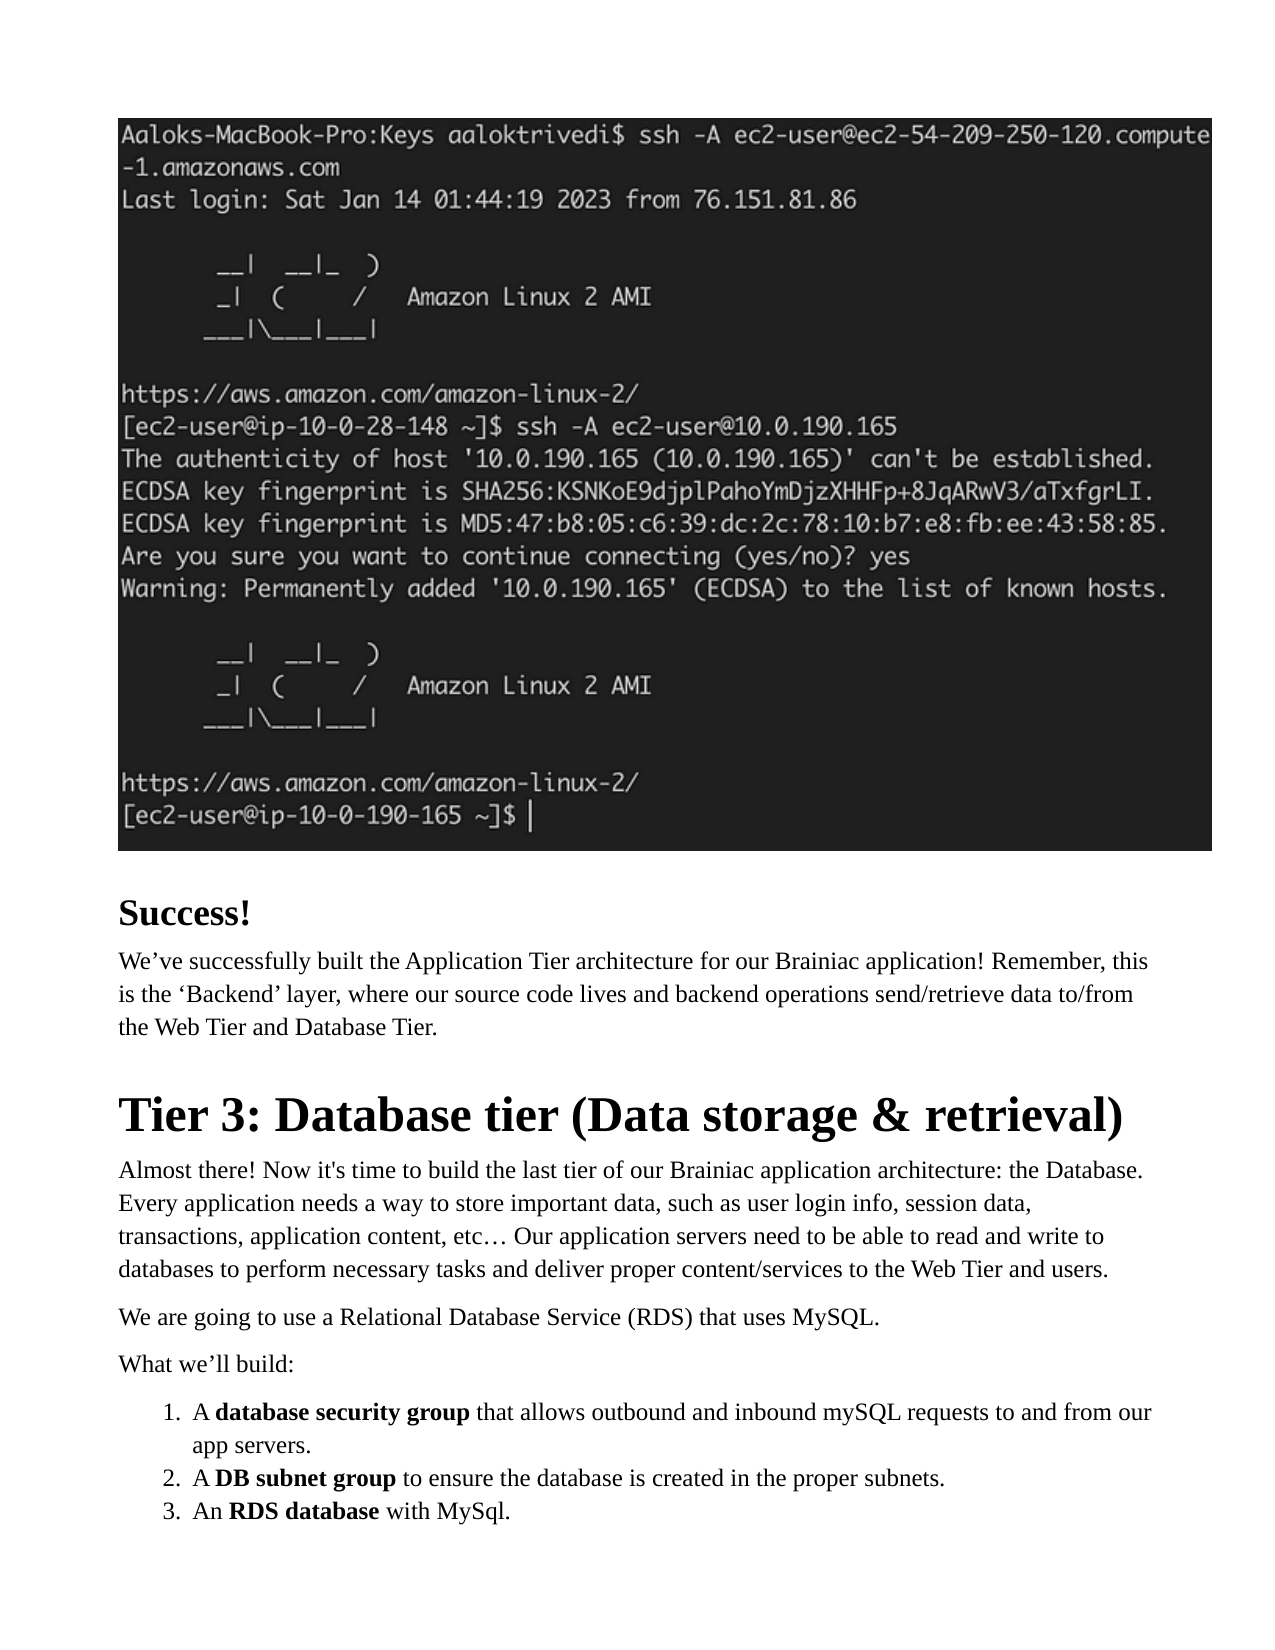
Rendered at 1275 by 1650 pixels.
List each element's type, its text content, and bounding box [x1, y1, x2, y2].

list A database security group that allows outbound and inbound mySQL requests to and from our app servers. [162, 1397, 1157, 1458]
text We are going to use a Relational Database Service (RDS) that uses MySQL. [118, 1302, 1157, 1330]
subtitle Tier 3: Database tier (Data storage & retrieval) [118, 1085, 1157, 1142]
picture [118, 118, 1212, 851]
list An RDS database with MySql. [162, 1496, 1157, 1524]
text We’ve successfully built the Application Tier architecture for our Brainiac application! Remember, this is the ‘Backend’ layer, where our source code lives and backend operations send/retrieve data to/from the Web Tier and Database Tier. [118, 946, 1157, 1041]
text Almost there! Now it's time to build the last tier of our Brainiac application architecture: the Database. Every application needs a way to store important data, such as user login info, session data, transactions, application content, etc… Our application servers need to be able to read and write to databases to perform necessary tasks and deliver proper content/services to the Web Tier and users. [118, 1155, 1157, 1283]
list A DB subnet group to ensure the database is created in the proper subnets. [162, 1463, 1157, 1492]
text What we’ll build: [118, 1349, 1157, 1378]
subtitle Success! [118, 891, 1157, 934]
